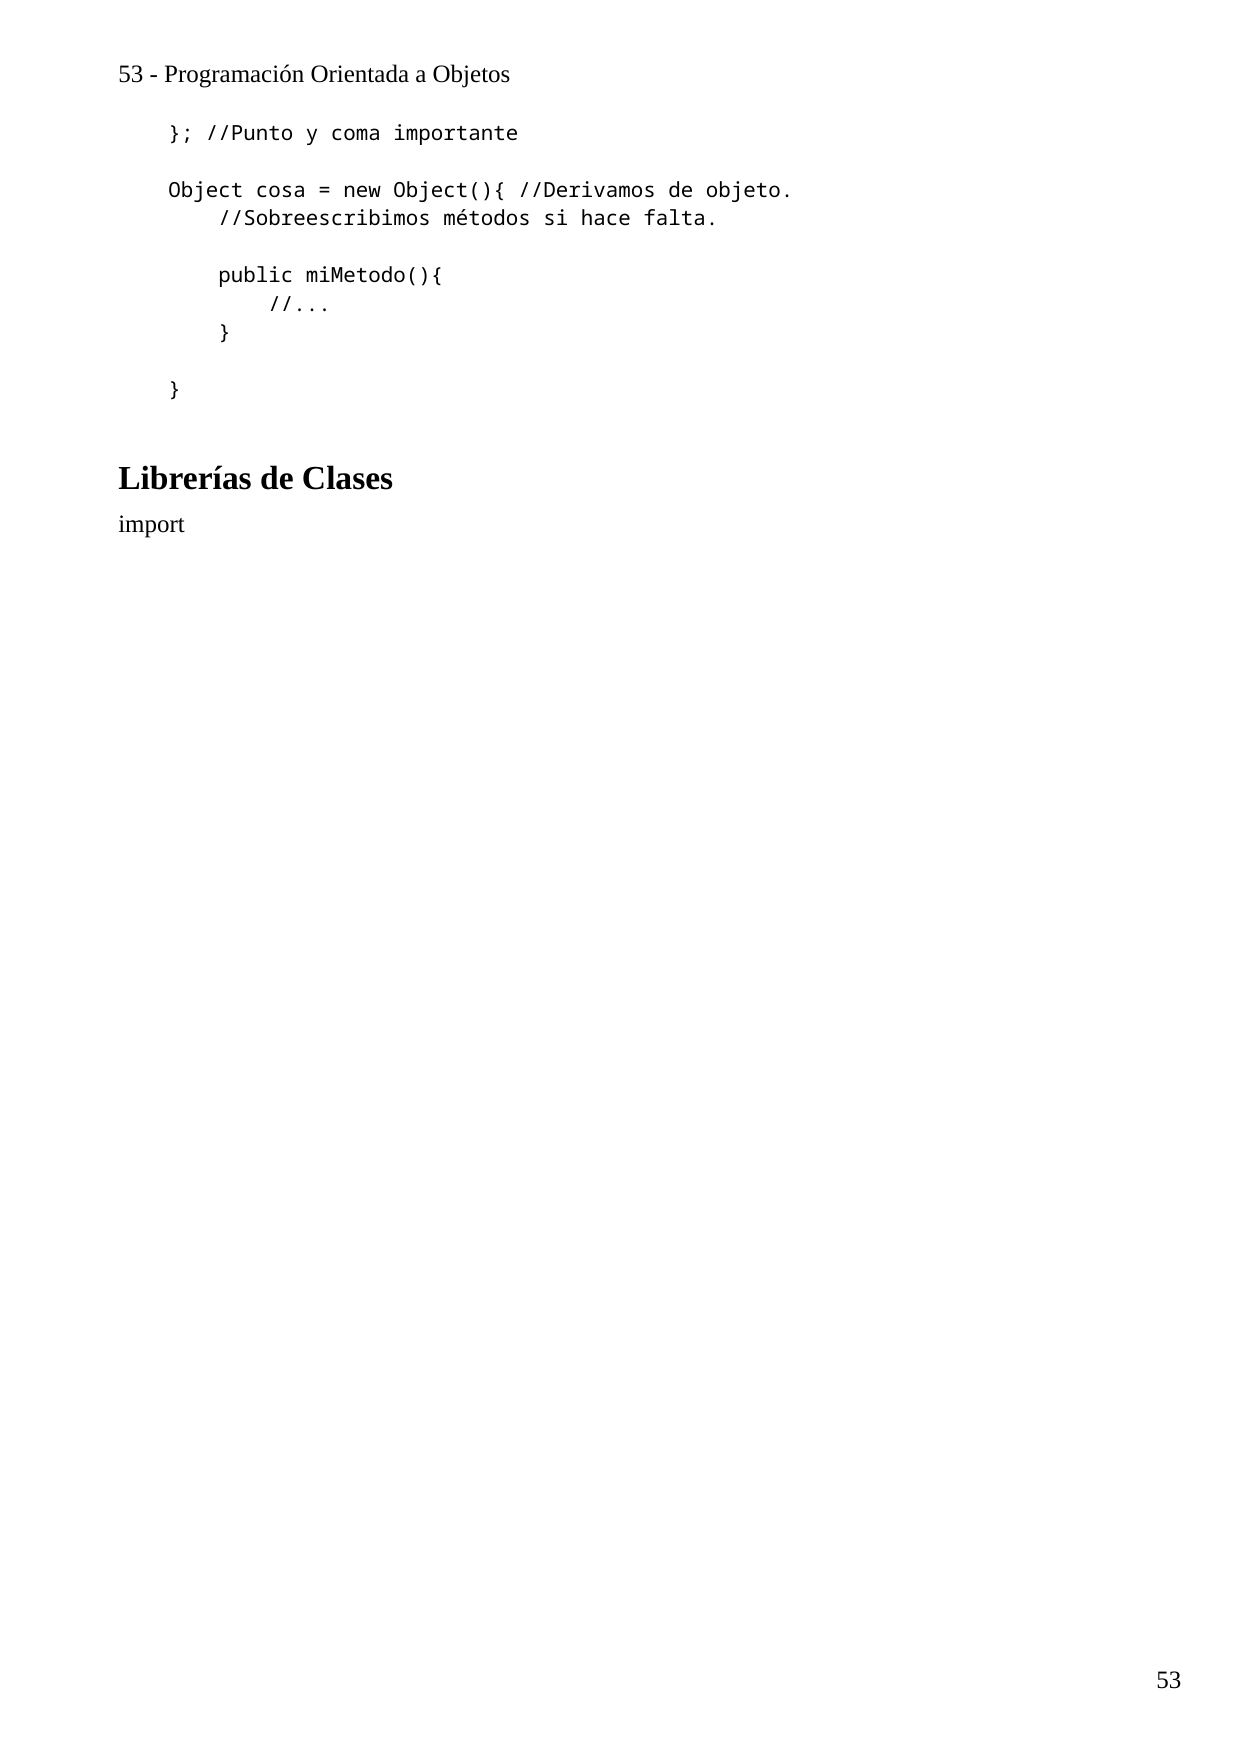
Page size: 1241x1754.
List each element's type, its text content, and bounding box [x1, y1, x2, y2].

subtitle Librerías de Clases [118, 458, 1181, 496]
text //Sobreescribimos métodos si hace falta. [118, 203, 1181, 232]
text } [118, 374, 1181, 402]
text import [118, 509, 1181, 538]
text public miMetodo(){ [118, 260, 1181, 289]
text //... [118, 289, 1181, 317]
text } [118, 317, 1181, 346]
text Object cosa = new Object(){ //Derivamos de objeto. [118, 175, 1181, 203]
text }; //Punto y coma importante [118, 118, 1181, 146]
